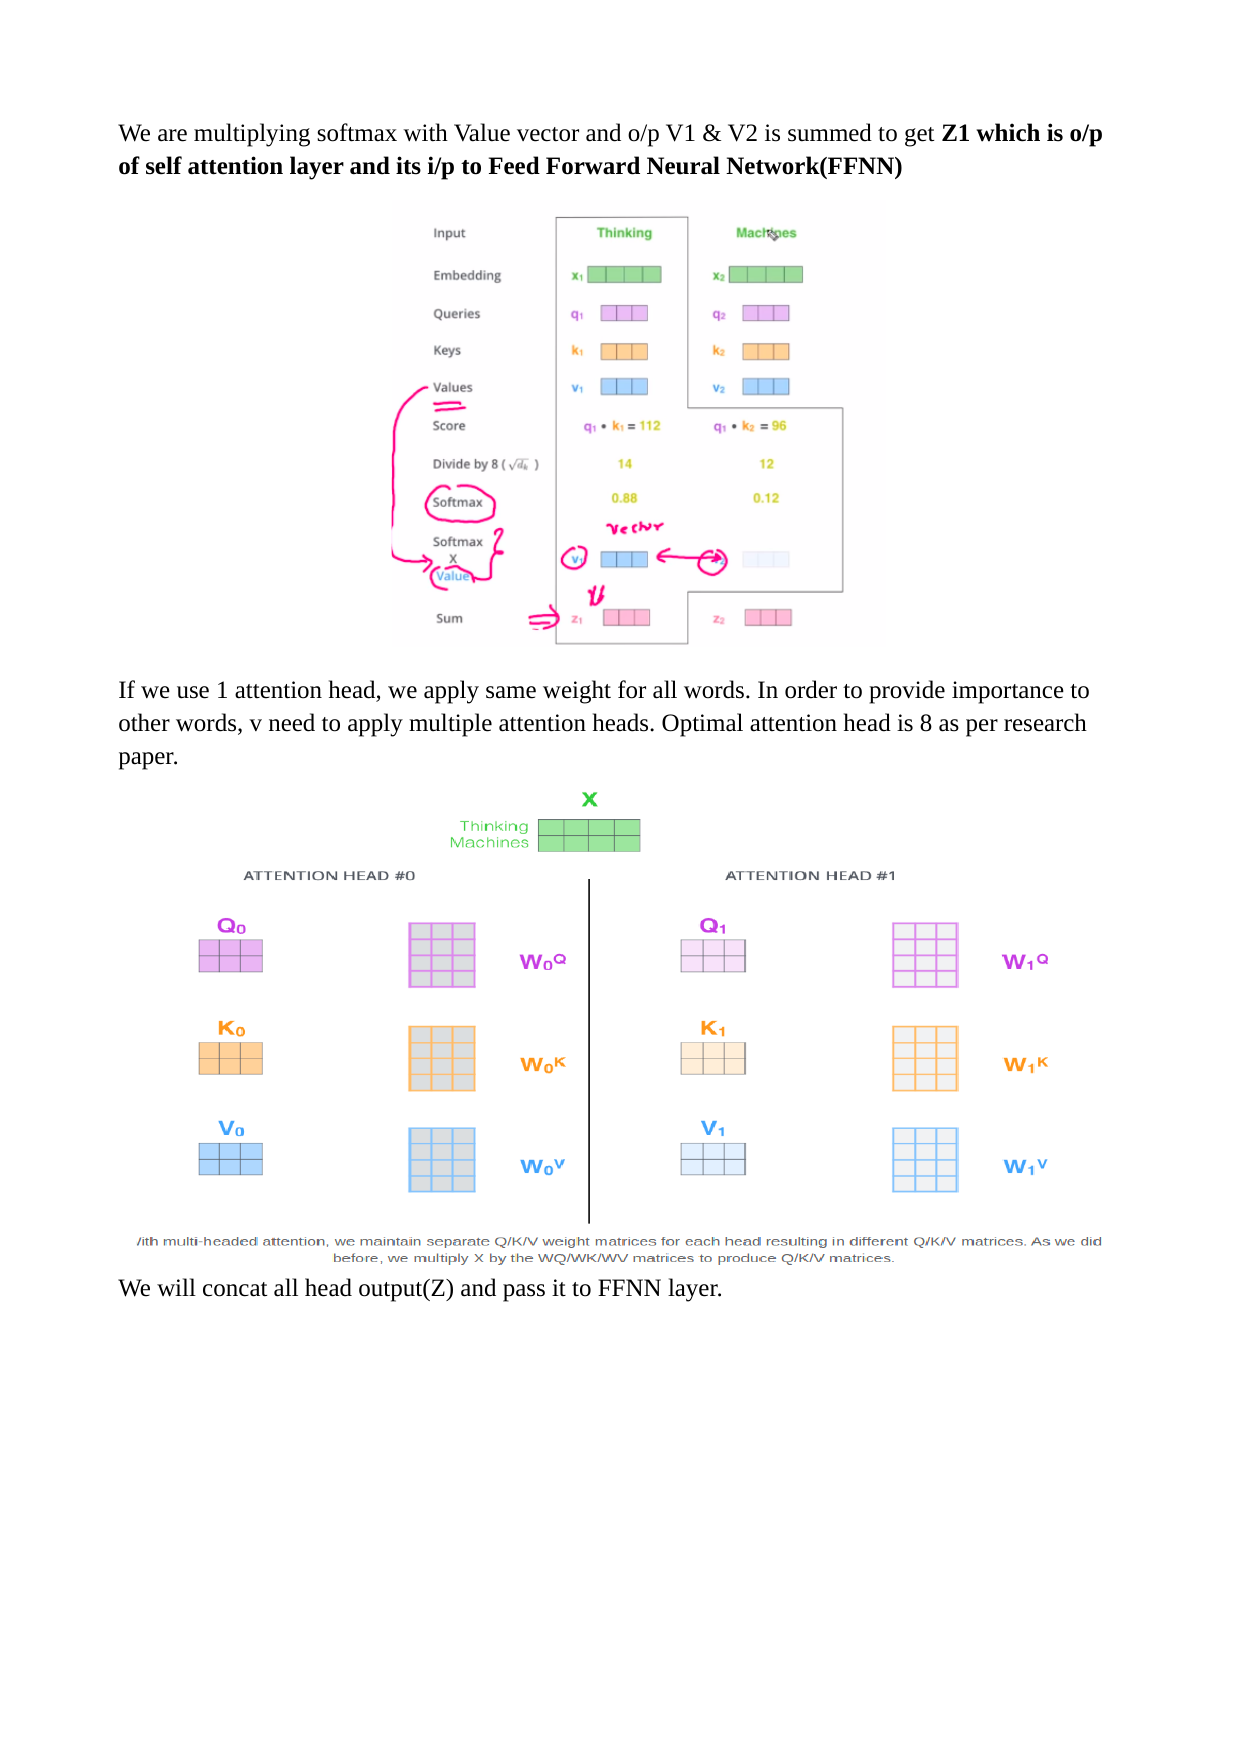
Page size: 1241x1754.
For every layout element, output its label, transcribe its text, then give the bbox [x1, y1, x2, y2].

text We are multiplying softmax with Value vector and o/p V1 & V2 is summed to get Z1 which is o/p of self attention layer and its i/p to Feed Forward Neural Network(FFNN) [118, 118, 1122, 180]
text If we use 1 attention head, we apply same weight for all words. In order to provide importance to other words, v need to apply multiple attention heads. Optimal attention head is 8 as per research paper. [118, 675, 1122, 769]
picture [136, 782, 1141, 1270]
text We will concat all head output(Z) and pass it to FFNN layer. [118, 788, 1122, 1302]
picture [391, 200, 887, 647]
